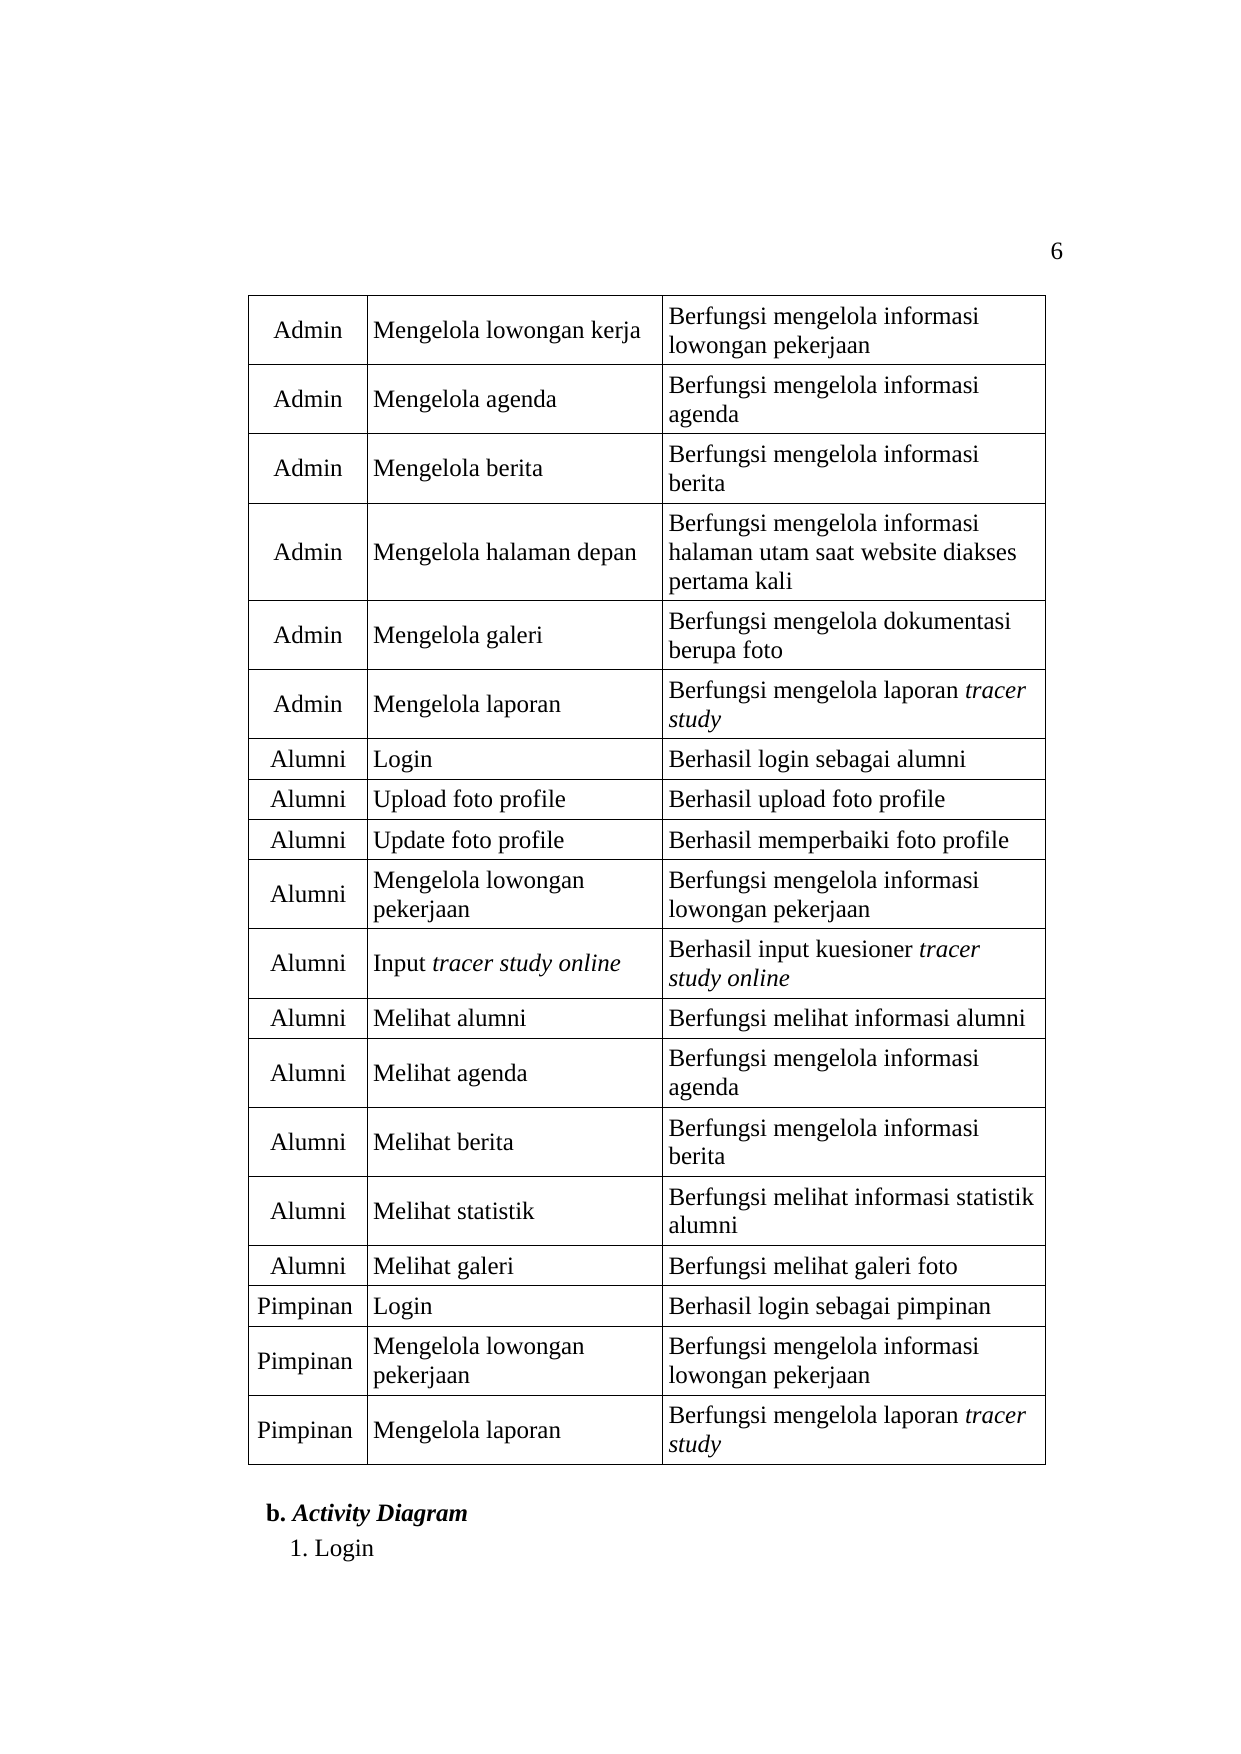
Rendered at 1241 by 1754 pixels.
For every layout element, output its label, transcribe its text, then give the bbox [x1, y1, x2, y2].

table_cell Melihat galeri [368, 1246, 662, 1285]
table_cell Alumni [249, 780, 367, 819]
table_cell Berhasil input kuesioner tracer study online [663, 929, 1045, 997]
table_cell Alumni [249, 739, 367, 779]
table_cell Berfungsi mengelola informasi halaman utam saat website diakses pertama kali [663, 504, 1045, 600]
table_cell Alumni [249, 929, 367, 997]
table_cell Pimpinan [249, 1286, 367, 1326]
table_cell Mengelola lowongan kerja [368, 296, 662, 364]
table_cell Mengelola galeri [368, 601, 662, 669]
table_cell Admin [249, 601, 367, 669]
table_cell Berfungsi mengelola informasi lowongan pekerjaan [663, 1327, 1045, 1394]
table_cell Melihat statistik [368, 1177, 662, 1245]
table_cell Pimpinan [249, 1327, 367, 1394]
table_cell Berhasil login sebagai pimpinan [663, 1286, 1045, 1326]
table_cell Upload foto profile [368, 780, 662, 819]
table_cell Berfungsi melihat galeri foto [663, 1246, 1045, 1285]
table_cell Alumni [249, 1177, 367, 1245]
table_cell Login [368, 1286, 662, 1326]
table_cell Berfungsi mengelola informasi lowongan pekerjaan [663, 860, 1045, 928]
table_cell Admin [249, 504, 367, 600]
table_cell Admin [249, 296, 367, 364]
table_cell Mengelola laporan [368, 670, 662, 738]
table_cell Berfungsi melihat informasi alumni [663, 999, 1045, 1038]
table_cell Mengelola halaman depan [368, 504, 662, 600]
table_cell Mengelola agenda [368, 365, 662, 433]
table_cell Berfungsi mengelola informasi berita [663, 1108, 1045, 1176]
table_cell Input tracer study online [368, 929, 662, 997]
table_cell Melihat berita [368, 1108, 662, 1176]
table_cell Berfungsi mengelola dokumentasi berupa foto [663, 601, 1045, 669]
table_cell Berhasil login sebagai alumni [663, 739, 1045, 779]
table_cell Berhasil memperbaiki foto profile [663, 820, 1045, 859]
table_cell Berfungsi mengelola informasi lowongan pekerjaan [663, 296, 1045, 364]
table_cell Berfungsi mengelola laporan tracer study [663, 1396, 1045, 1464]
table_cell Admin [249, 434, 367, 502]
table_cell Alumni [249, 860, 367, 928]
table_cell Alumni [249, 1108, 367, 1176]
text 1. Login [289, 1533, 1063, 1561]
table_cell Berfungsi mengelola laporan tracer study [663, 670, 1045, 738]
table_cell Melihat alumni [368, 999, 662, 1038]
table_cell Admin [249, 365, 367, 433]
table_cell Berfungsi mengelola informasi agenda [663, 365, 1045, 433]
text b. Activity Diagram [266, 1498, 1063, 1527]
table_cell Pimpinan [249, 1396, 367, 1464]
table_cell Alumni [249, 999, 367, 1038]
table_cell Berfungsi mengelola informasi agenda [663, 1039, 1045, 1107]
table_cell Mengelola lowongan pekerjaan [368, 1327, 662, 1394]
table_cell Login [368, 739, 662, 779]
table_cell Alumni [249, 820, 367, 859]
table_cell Melihat agenda [368, 1039, 662, 1107]
table_cell Berhasil upload foto profile [663, 780, 1045, 819]
table_cell Admin [249, 670, 367, 738]
table_cell Mengelola laporan [368, 1396, 662, 1464]
table_cell Mengelola lowongan pekerjaan [368, 860, 662, 928]
table_cell Update foto profile [368, 820, 662, 859]
table_cell Alumni [249, 1039, 367, 1107]
table_cell Alumni [249, 1246, 367, 1285]
table_cell Berfungsi mengelola informasi berita [663, 434, 1045, 502]
table_cell Berfungsi melihat informasi statistik alumni [663, 1177, 1045, 1245]
table_cell Mengelola berita [368, 434, 662, 502]
